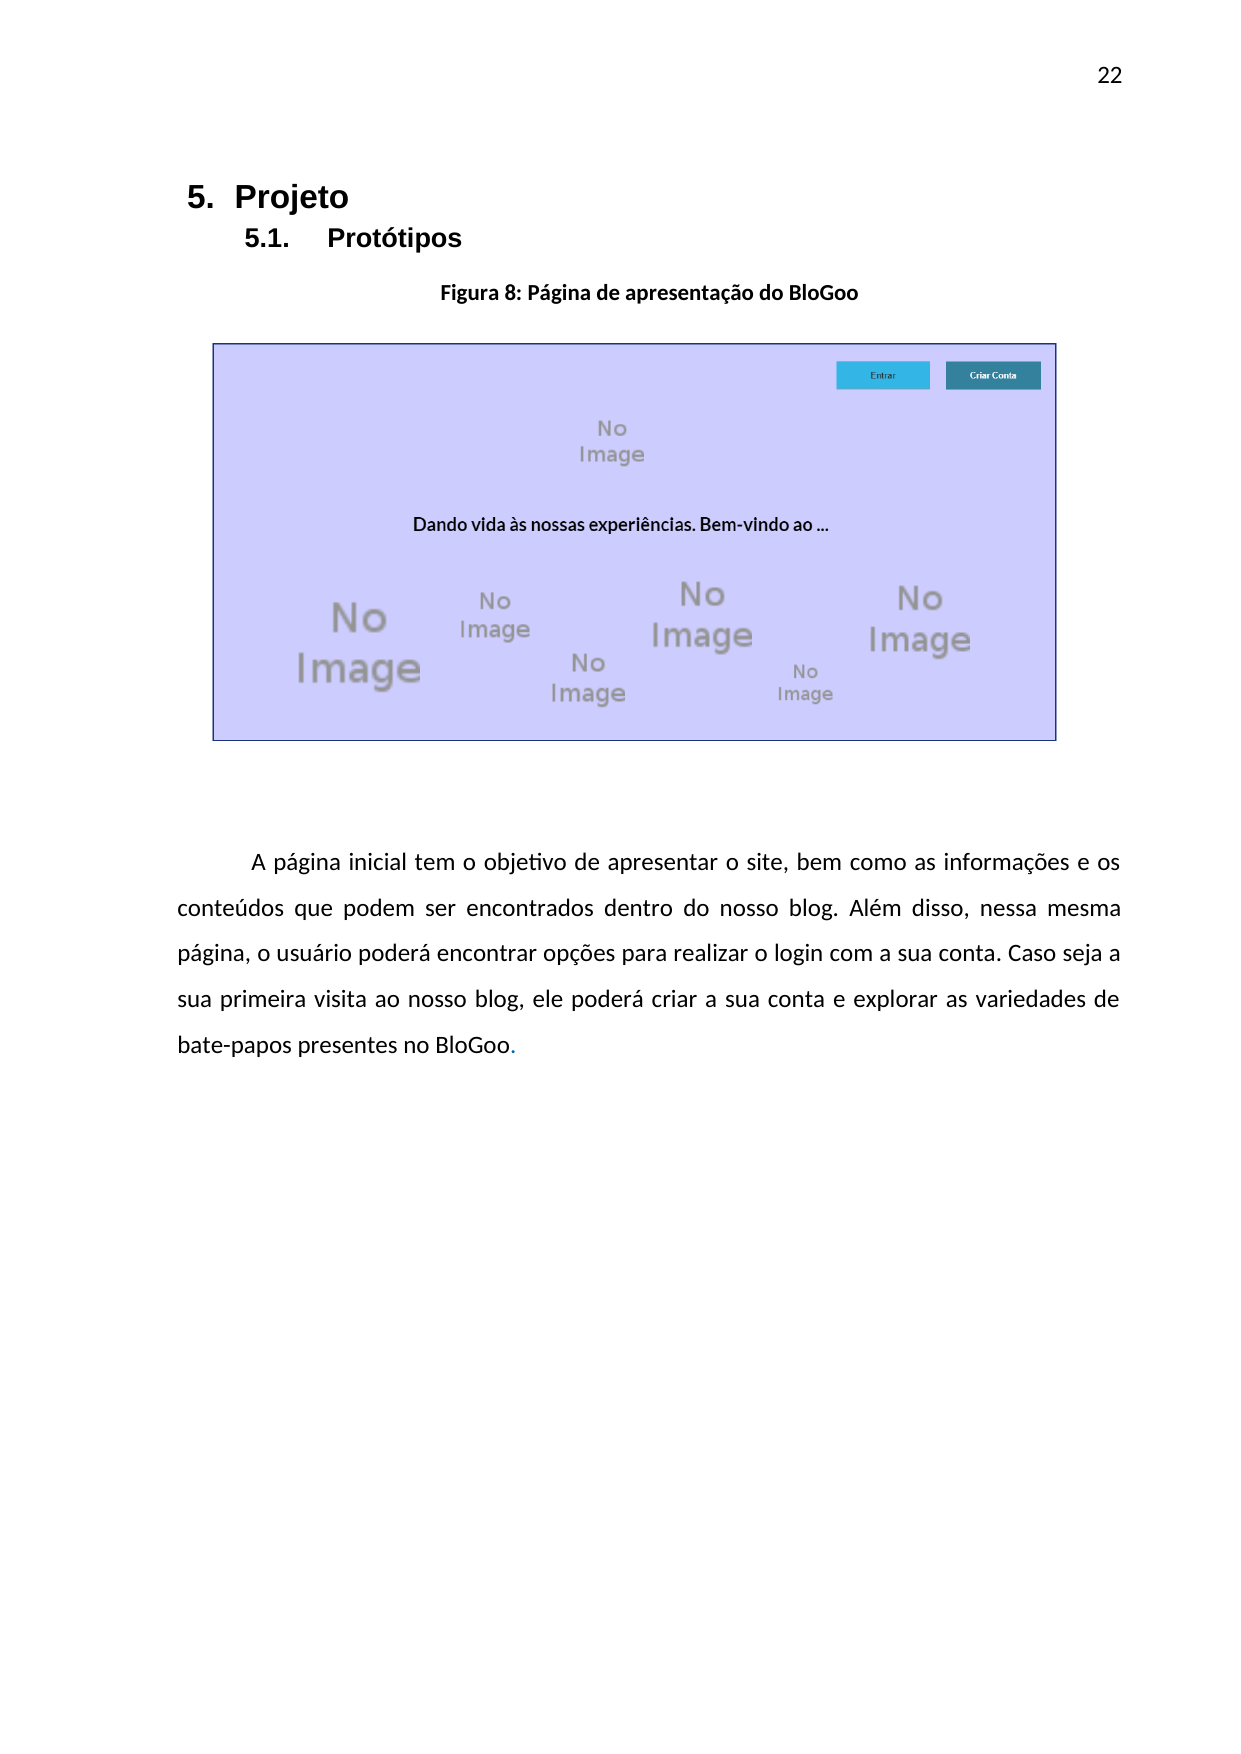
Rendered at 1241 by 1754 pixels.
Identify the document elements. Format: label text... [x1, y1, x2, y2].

picture [197, 331, 1069, 757]
subtitle Protótipos [289, 222, 1122, 253]
subtitle Figura 8: Página de apresentação do BloGoo [177, 278, 1122, 306]
subtitle Projeto [214, 177, 1122, 216]
text A página inicial tem o objetivo de apresentar o site, bem como as informações e os conteúdos que podem ser encontrados dentro do nosso blog. Além disso, nessa mesma página, o usuário poderá encontrar opções para realizar o login com a sua conta. Caso seja a sua primeira visita ao nosso blog, ele poderá criar a sua conta e explorar as variedades de bate-papos presentes no BloGoo. [177, 846, 1122, 1059]
